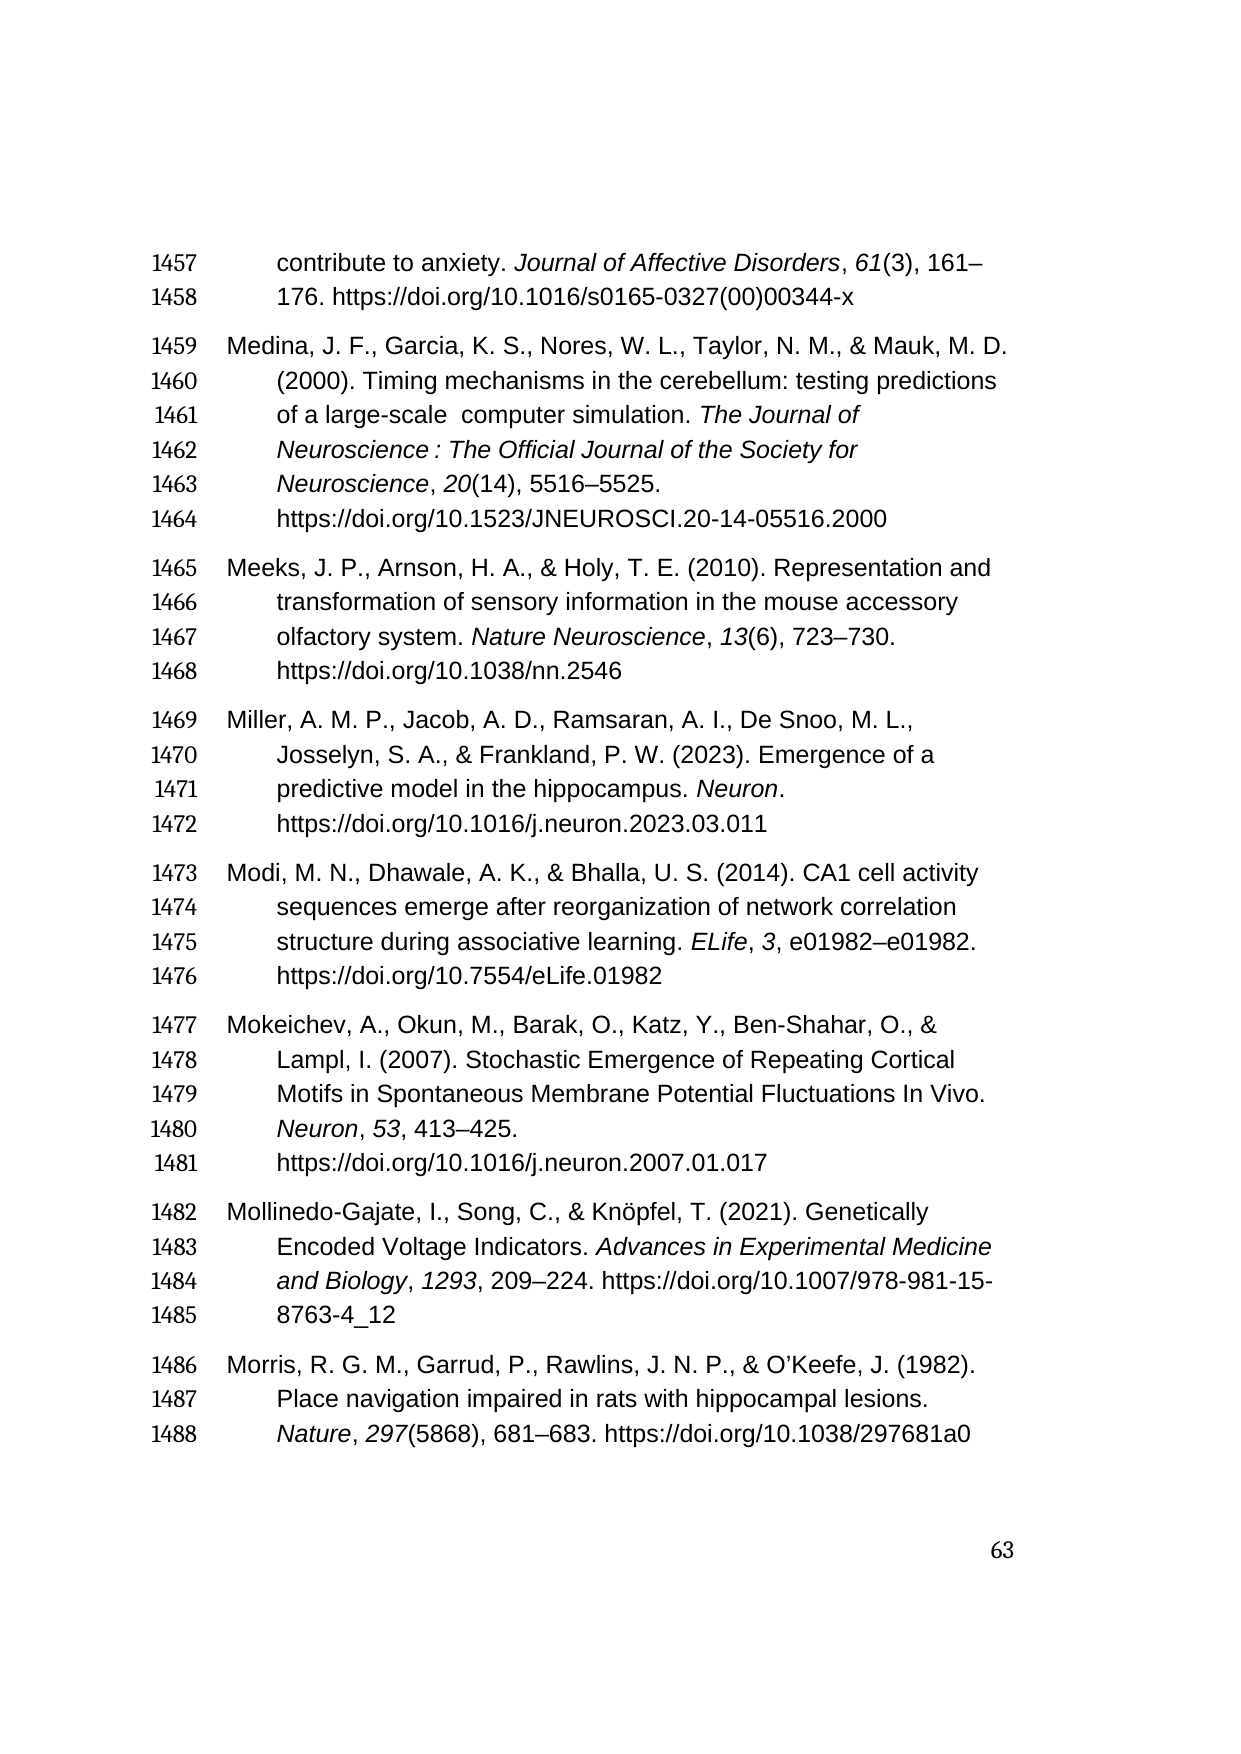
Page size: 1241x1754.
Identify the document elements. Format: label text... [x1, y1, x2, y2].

text Morris, R. G. M., Garrud, P., Rawlins, J. N. P., & O’Keefe, J. (1982). Place navigation impaired in rats with hippocampal lesions. Nature, 297(5868), 681–683. https://doi.org/10.1038/297681a0 [226, 1349, 1014, 1447]
text Mollinedo-Gajate, I., Song, C., & Knöpfel, T. (2021). Genetically Encoded Voltage Indicators. Advances in Experimental Medicine and Biology, 1293, 209–224. https://doi.org/10.1007/978-981-15-8763-4_12 [226, 1197, 1014, 1329]
text contribute to anxiety. Journal of Affective Disorders, 61(3), 161–176. https://doi.org/10.1016/s0165-0327(00)00344-x [226, 248, 1014, 311]
text Mokeichev, A., Okun, M., Barak, O., Katz, Y., Ben-Shahar, O., & Lampl, I. (2007). Stochastic Emergence of Repeating Cortical Motifs in Spontaneous Membrane Potential Fluctuations In Vivo. Neuron, 53, 413–425. https://doi.org/10.1016/j.neuron.2007.01.017 [226, 1010, 1014, 1177]
text Medina, J. F., Garcia, K. S., Nores, W. L., Taylor, N. M., & Mauk, M. D. (2000). Timing mechanisms in the cerebellum: testing predictions of a large-scale computer simulation. The Journal of Neuroscience : The Official Journal of the Society for Neuroscience, 20(14), 5516–5525. https://doi.org/10.1523/JNEUROSCI.20-14-05516.2000 [226, 331, 1014, 532]
text Meeks, J. P., Arnson, H. A., & Holy, T. E. (2010). Representation and transformation of sensory information in the mouse accessory olfactory system. Nature Neuroscience, 13(6), 723–730. https://doi.org/10.1038/nn.2546 [226, 553, 1014, 685]
text Miller, A. M. P., Jacob, A. D., Ramsaran, A. I., De Snoo, M. L., Josselyn, S. A., & Frankland, P. W. (2023). Emergence of a predictive model in the hippocampus. Neuron. https://doi.org/10.1016/j.neuron.2023.03.011 [226, 705, 1014, 837]
text Modi, M. N., Dhawale, A. K., & Bhalla, U. S. (2014). CA1 cell activity sequences emerge after reorganization of network correlation structure during associative learning. ELife, 3, e01982–e01982. https://doi.org/10.7554/eLife.01982 [226, 858, 1014, 990]
